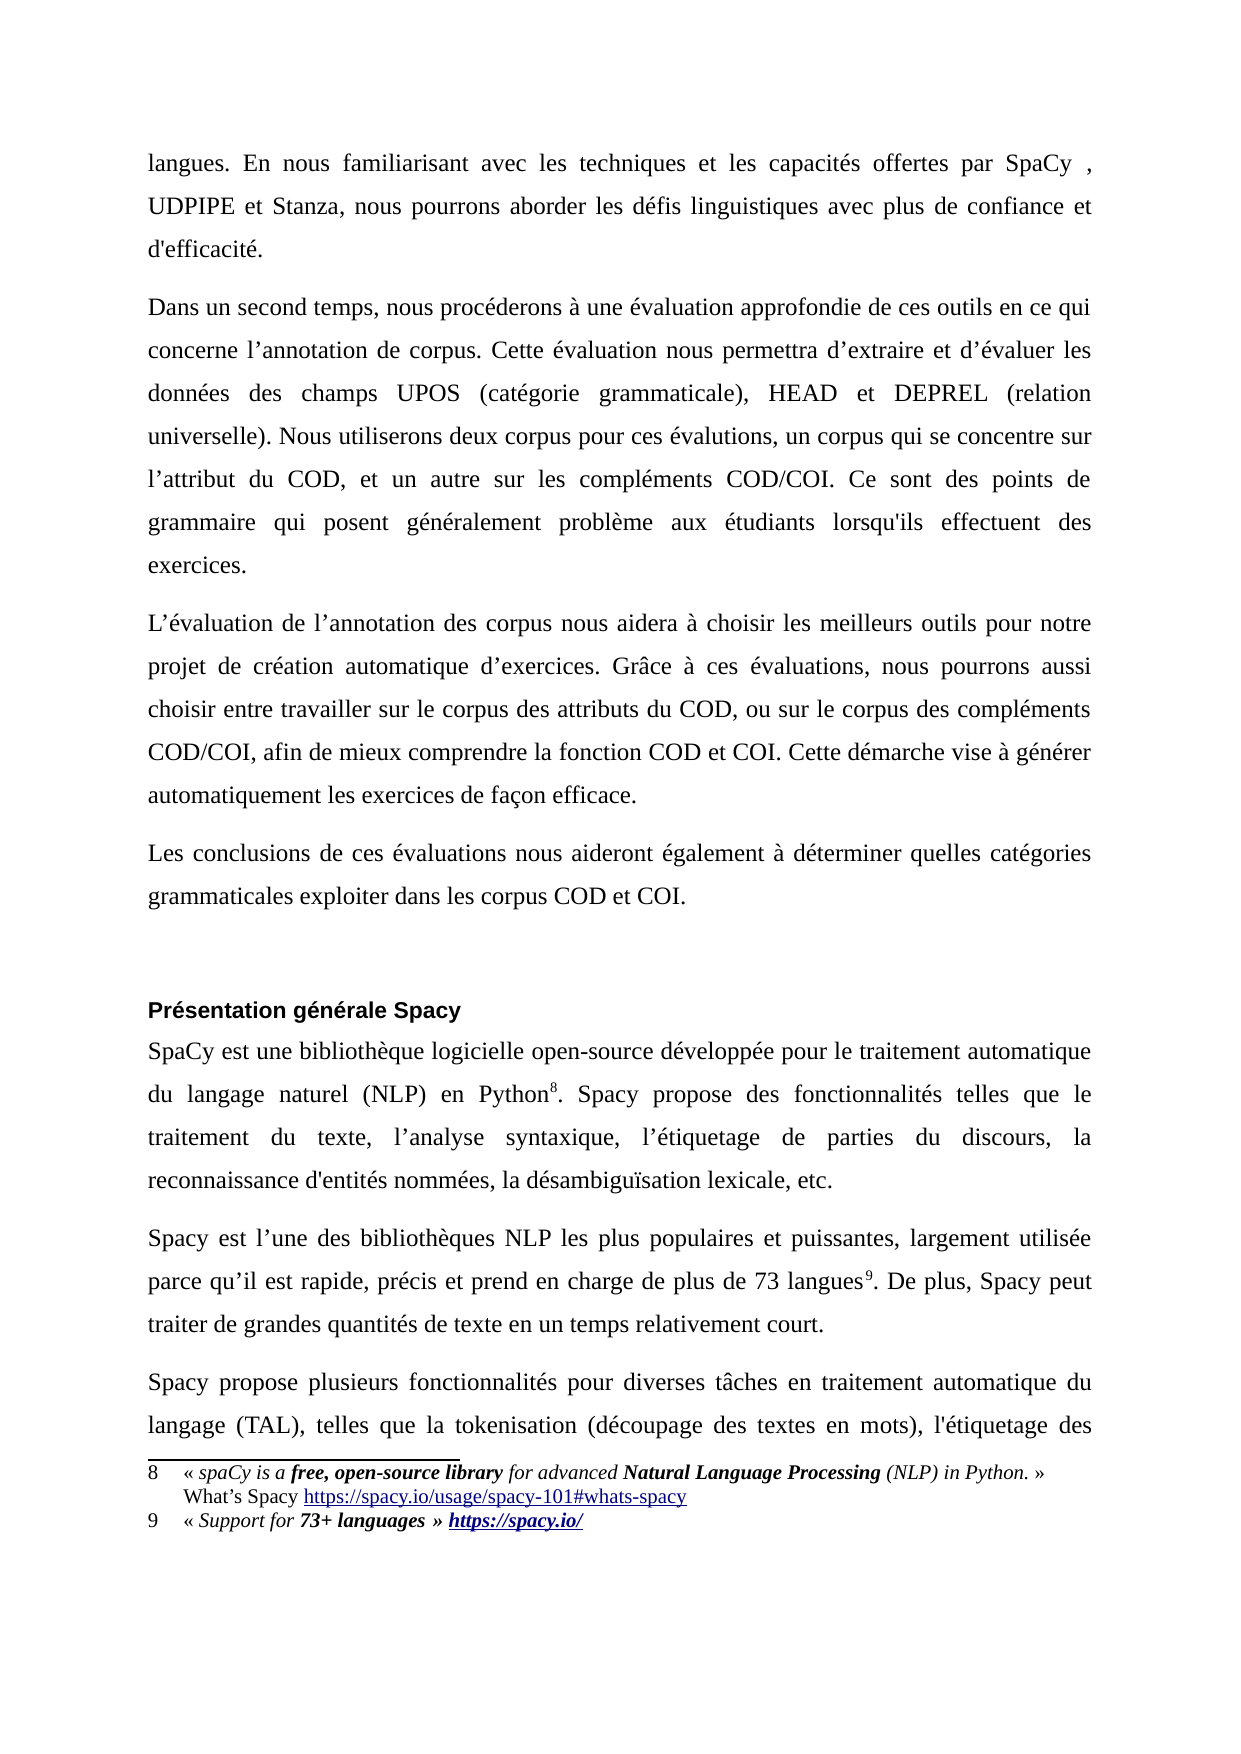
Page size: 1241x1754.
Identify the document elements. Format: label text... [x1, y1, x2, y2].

text Spacy est l’une des bibliothèques NLP les plus populaires et puissantes, largement utilisée parce qu’il est rapide, précis et prend en charge de plus de 73 langues. De plus, Spacy peut traiter de grandes quantités de texte en un temps relativement court. [148, 1223, 1092, 1338]
text SpaCy est une bibliothèque logicielle open-source développée pour le traitement automatique du langage naturel (NLP) en Python. Spacy propose des fonctionnalités telles que le traitement du texte, l’analyse syntaxique, l’étiquetage de parties du discours, la reconnaissance d'entités nommées, la désambiguïsation lexicale, etc. [148, 1036, 1092, 1194]
text Les conclusions de ces évaluations nous aideront également à déterminer quelles catégories grammaticales exploiter dans les corpus COD et COI. [148, 838, 1092, 910]
text L’évaluation de l’annotation des corpus nous aidera à choisir les meilleurs outils pour notre projet de création automatique d’exercices. Grâce à ces évaluations, nous pourrons aussi choisir entre travailler sur le corpus des attributs du COD, ou sur le corpus des compléments COD/COI, afin de mieux comprendre la fonction COD et COI. Cette démarche vise à générer automatiquement les exercices de façon efficace. [148, 608, 1092, 809]
text Spacy propose plusieurs fonctionnalités pour diverses tâches en traitement automatique du langage (TAL), telles que la tokenisation (découpage des textes en mots), l'étiquetage des [148, 1367, 1092, 1439]
subtitle Présentation générale Spacy [148, 997, 1092, 1023]
text « Support for 73+ languages » https://spacy.io/ [148, 1508, 1092, 1532]
text « spaCy is a free, open-source library for advanced Natural Language Processing (NLP) in Python. » What’s Spacy https://spacy.io/usage/spacy-101#whats-spacy [148, 1460, 1092, 1508]
text Dans un second temps, nous procéderons à une évaluation approfondie de ces outils en ce qui concerne l’annotation de corpus. Cette évaluation nous permettra d’extraire et d’évaluer les données des champs UPOS (catégorie grammaticale), HEAD et DEPREL (relation universelle). Nous utiliserons deux corpus pour ces évalutions, un corpus qui se concentre sur l’attribut du COD, et un autre sur les compléments COD/COI. Ce sont des points de grammaire qui posent généralement problème aux étudiants lorsqu'ils effectuent des exercices. [148, 292, 1092, 579]
text langues. En nous familiarisant avec les techniques et les capacités offertes par SpaCy , UDPIPE et Stanza, nous pourrons aborder les défis linguistiques avec plus de confiance et d'efficacité. [148, 148, 1092, 263]
